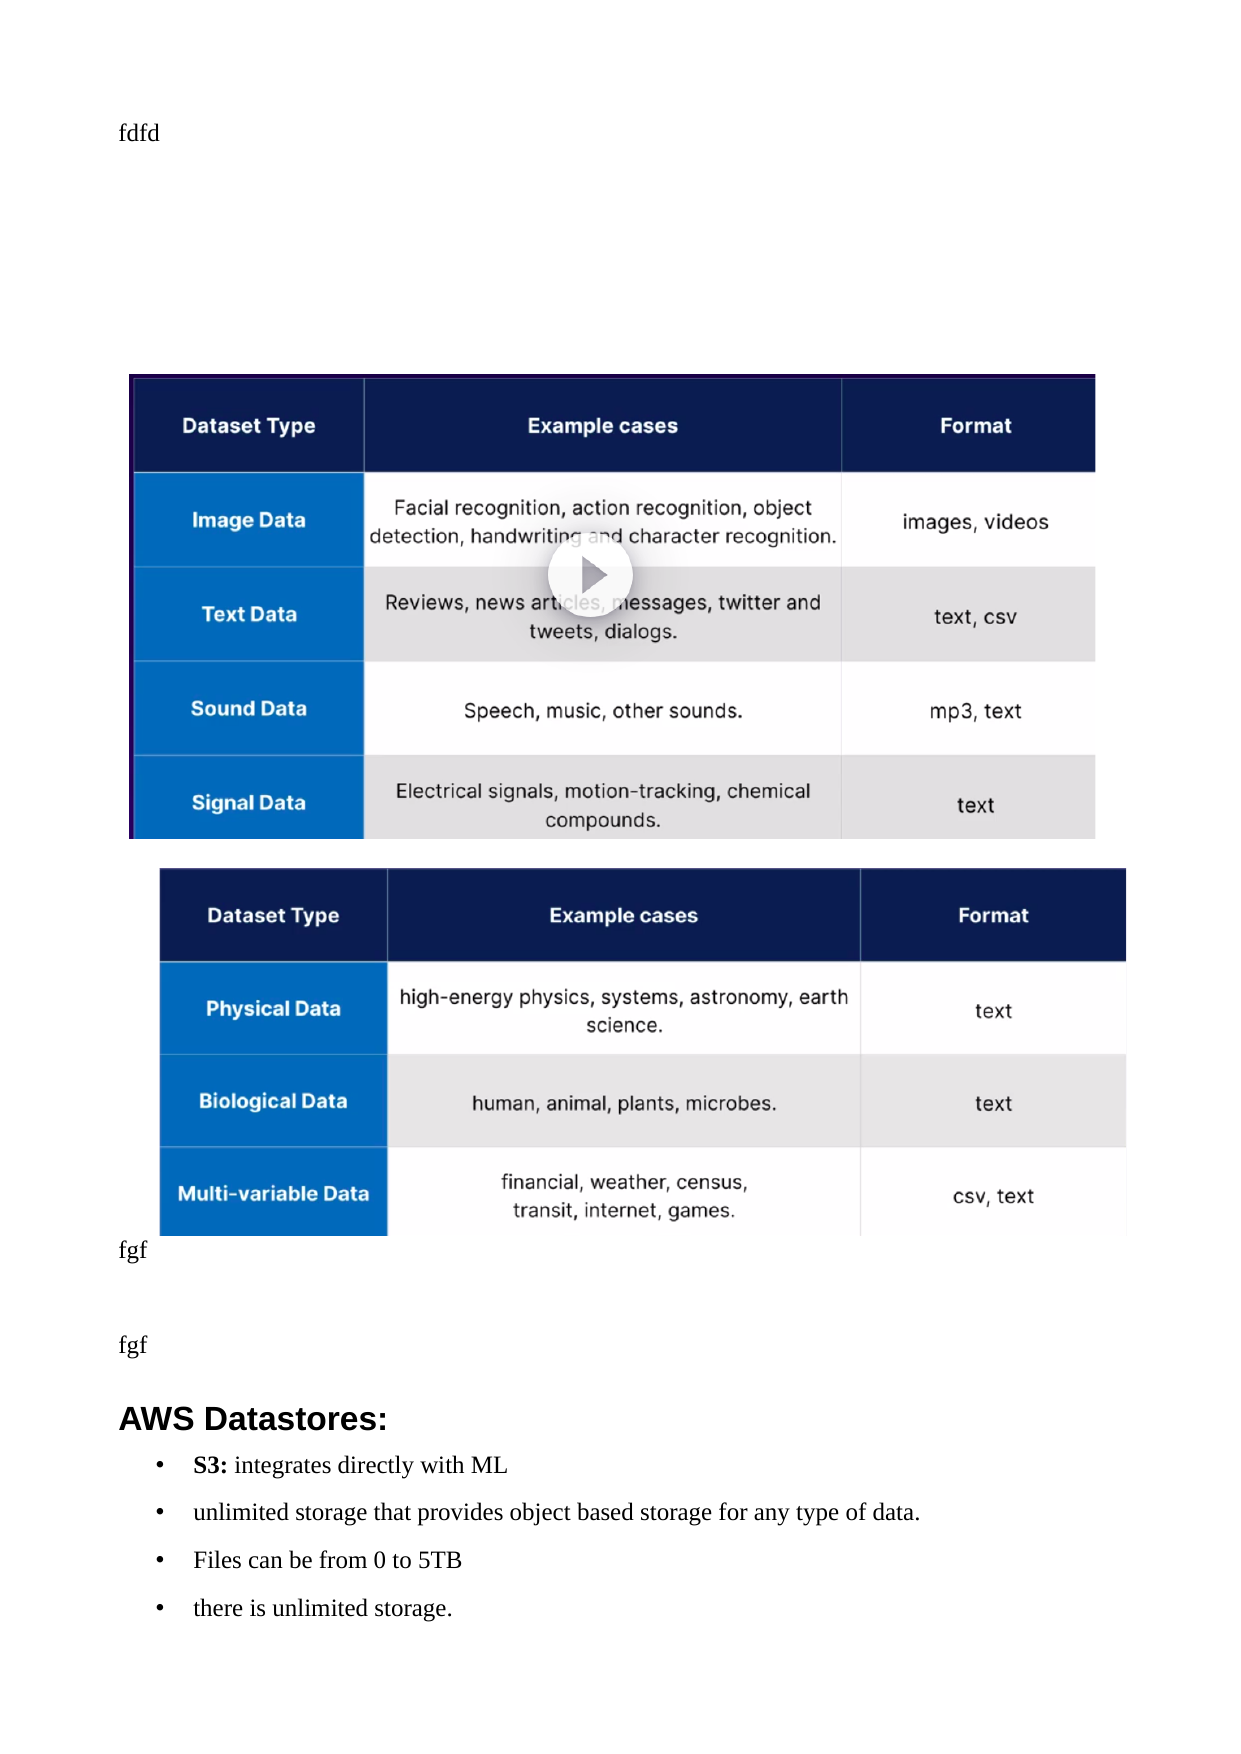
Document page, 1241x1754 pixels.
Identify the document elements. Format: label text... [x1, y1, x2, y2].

subtitle AWS Datastores: [118, 1399, 1122, 1437]
picture [159, 868, 1127, 1236]
list unlimited storage that provides object based storage for any type of data. [156, 1497, 1122, 1526]
text fdfd [118, 118, 1122, 147]
text fgf [118, 356, 1122, 1264]
list there is unlimited storage. [156, 1593, 1122, 1621]
list S3: integrates directly with ML [156, 1450, 1122, 1479]
list Files can be from 0 to 5TB [156, 1545, 1122, 1574]
picture [129, 374, 1096, 839]
text fgf [118, 1330, 1122, 1359]
